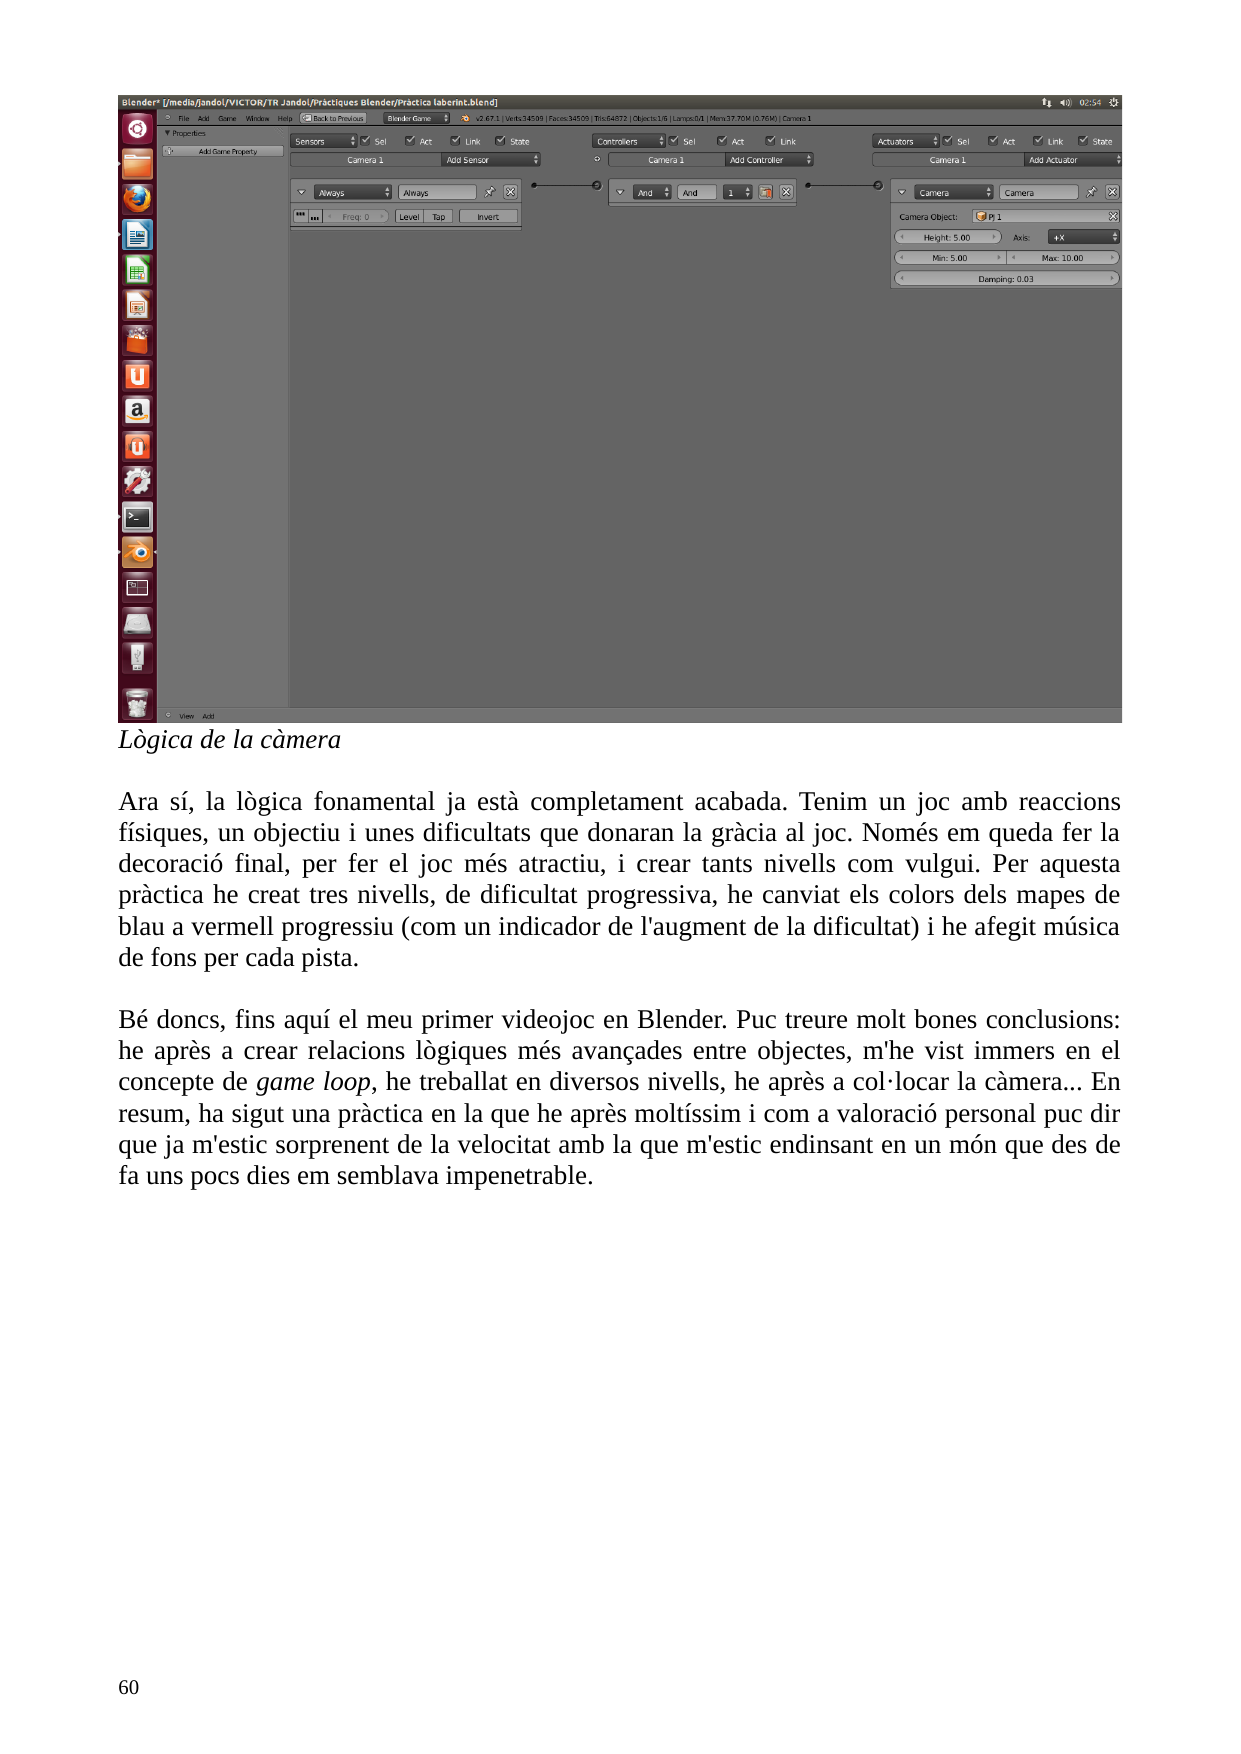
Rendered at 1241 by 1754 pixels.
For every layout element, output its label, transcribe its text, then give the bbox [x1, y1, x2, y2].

text Ara sí, la lògica fonamental ja està completament acabada. Tenim un joc amb reaccions físiques, un objectiu i unes dificultats que donaran la gràcia al joc. Només em queda fer la decoració final, per fer el joc més atractiu, i crear tants nivells com vulgui. Per aquesta pràctica he creat tres nivells, de dificultat progressiva, he canviat els colors dels mapes de blau a vermell progressiu (com un indicador de l'augment de la dificultat) i he afegit música de fons per cada pista. [118, 785, 1122, 972]
text [118, 91, 1122, 95]
text Bé doncs, fins aquí el meu primer videojoc en Blender. Puc treure molt bones conclusions: he après a crear relacions lògiques més avançades entre objectes, m'he vist immers en el concepte de game loop, he treballat en diversos nivells, he après a col·locar la càmera... En resum, ha sigut una pràctica en la que he après moltíssim i com a valoració personal puc dir que ja m'estic sorprenent de la velocitat amb la que m'estic endinsant en un món que des de fa uns pocs dies em semblava impenetrable. [118, 1003, 1122, 1190]
picture [118, 95, 1123, 723]
text Lògica de la càmera [118, 723, 1122, 754]
